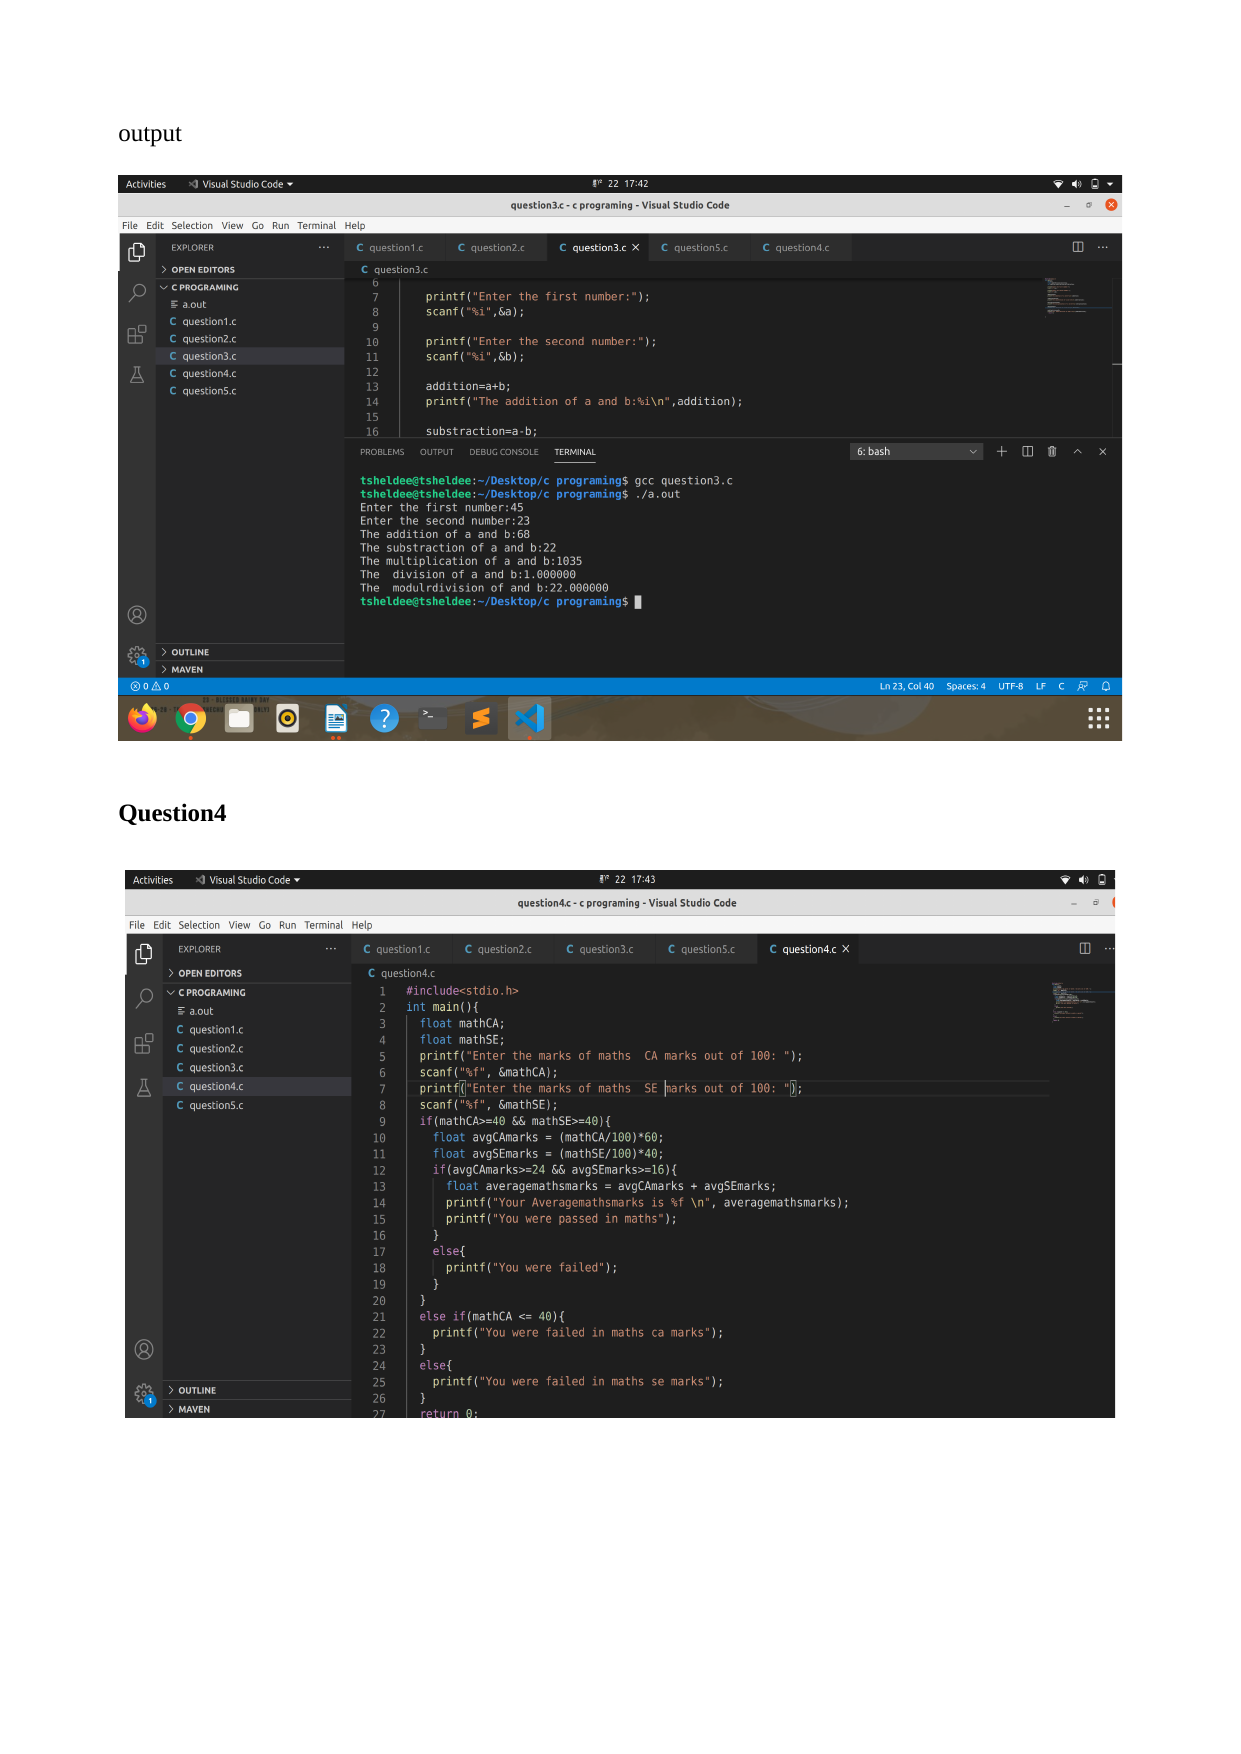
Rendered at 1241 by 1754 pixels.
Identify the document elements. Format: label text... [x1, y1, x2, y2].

picture [125, 870, 1116, 1418]
picture [118, 175, 1123, 741]
text Question4 [118, 798, 1122, 826]
text output [118, 118, 1122, 147]
